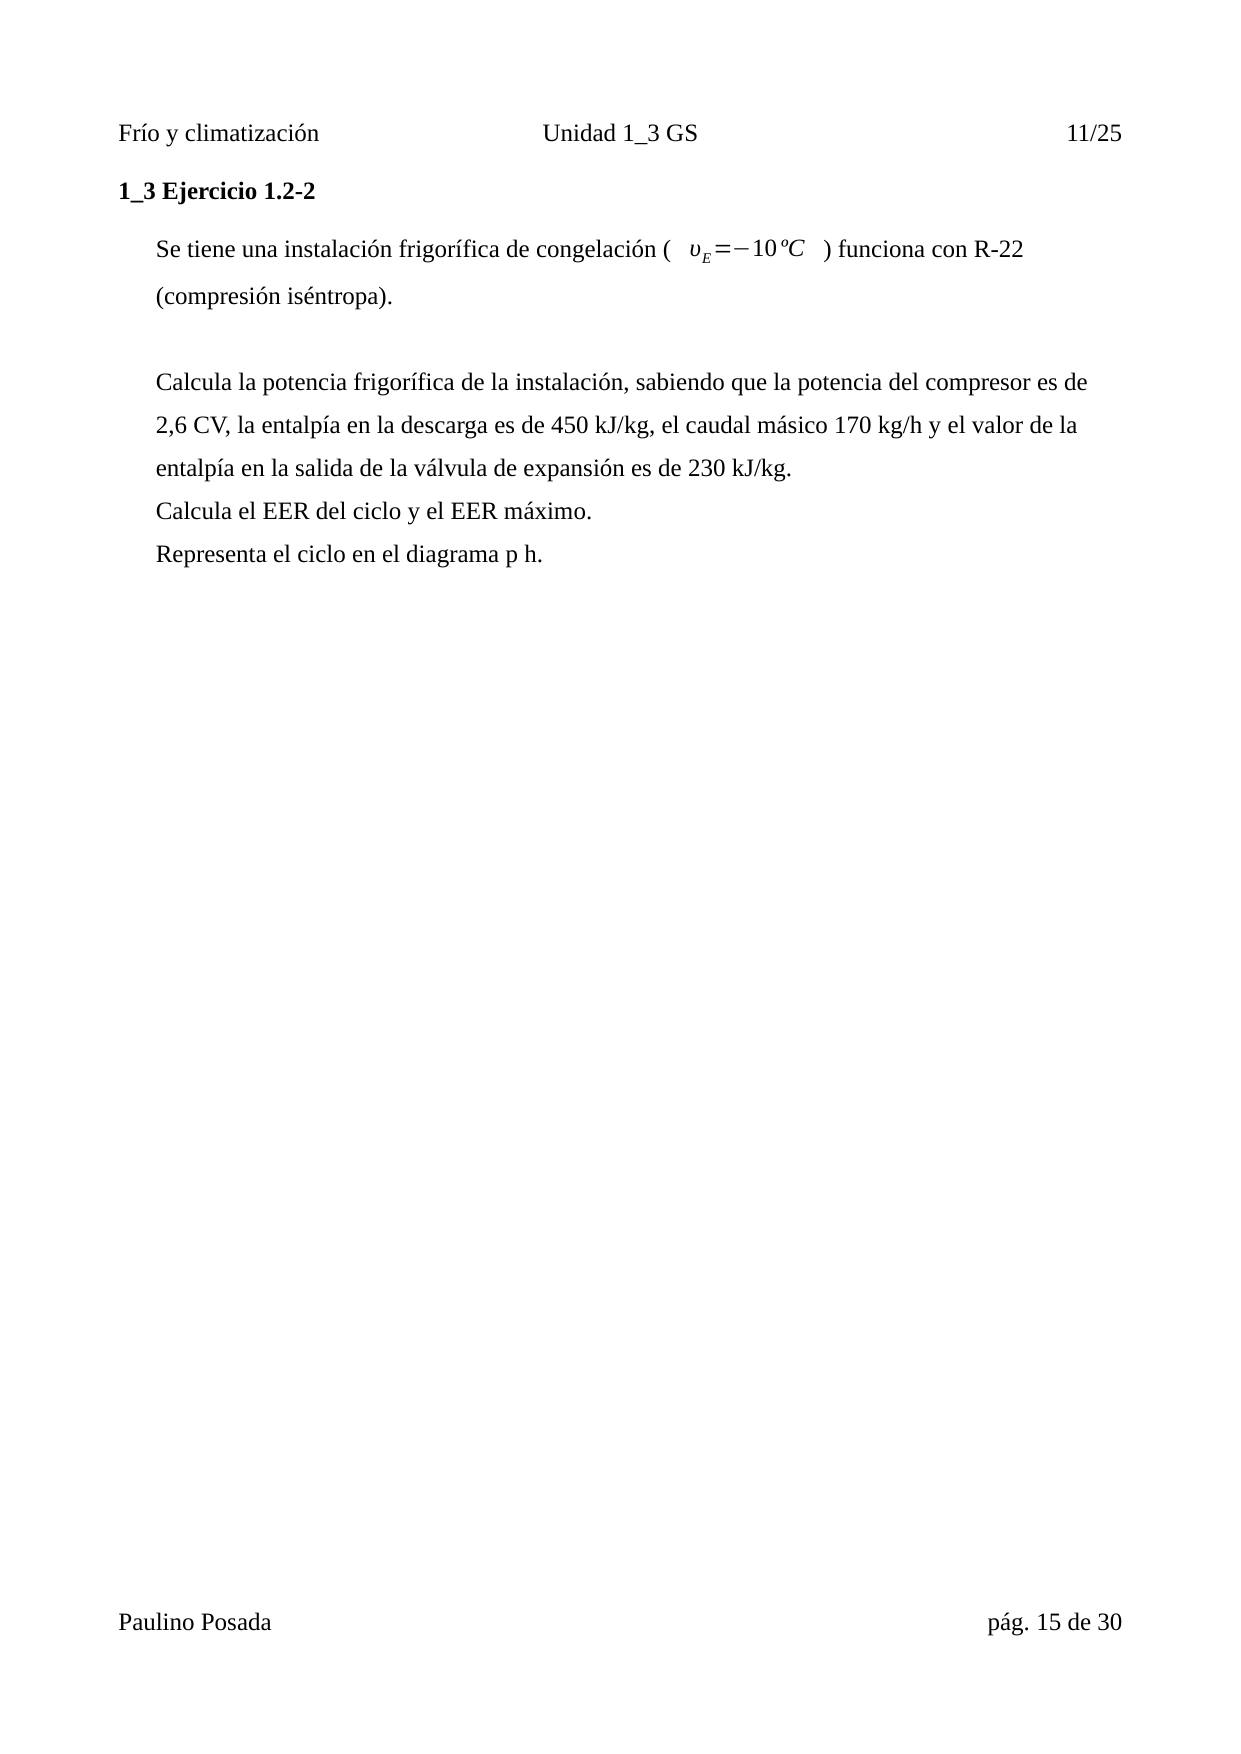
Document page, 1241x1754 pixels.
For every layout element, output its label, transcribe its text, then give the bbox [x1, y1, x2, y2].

text Calcula la potencia frigorífica de la instalación, sabiendo que la potencia del compresor es de 2,6 CV, la entalpía en la descarga es de 450 kJ/kg, el caudal másico 170 kg/h y el valor de la entalpía en la salida de la válvula de expansión es de 230 kJ/kg. [156, 367, 1122, 482]
text 1_3 Ejercicio 1.2-2 [118, 176, 1122, 205]
text Representa el ciclo en el diagrama p h. [156, 539, 1122, 568]
text Calcula el EER del ciclo y el EER máximo. [156, 496, 1122, 525]
text Se tiene una instalación frigorífica de congelación () funciona con R-22 (compresión iséntropa). [156, 234, 1122, 309]
